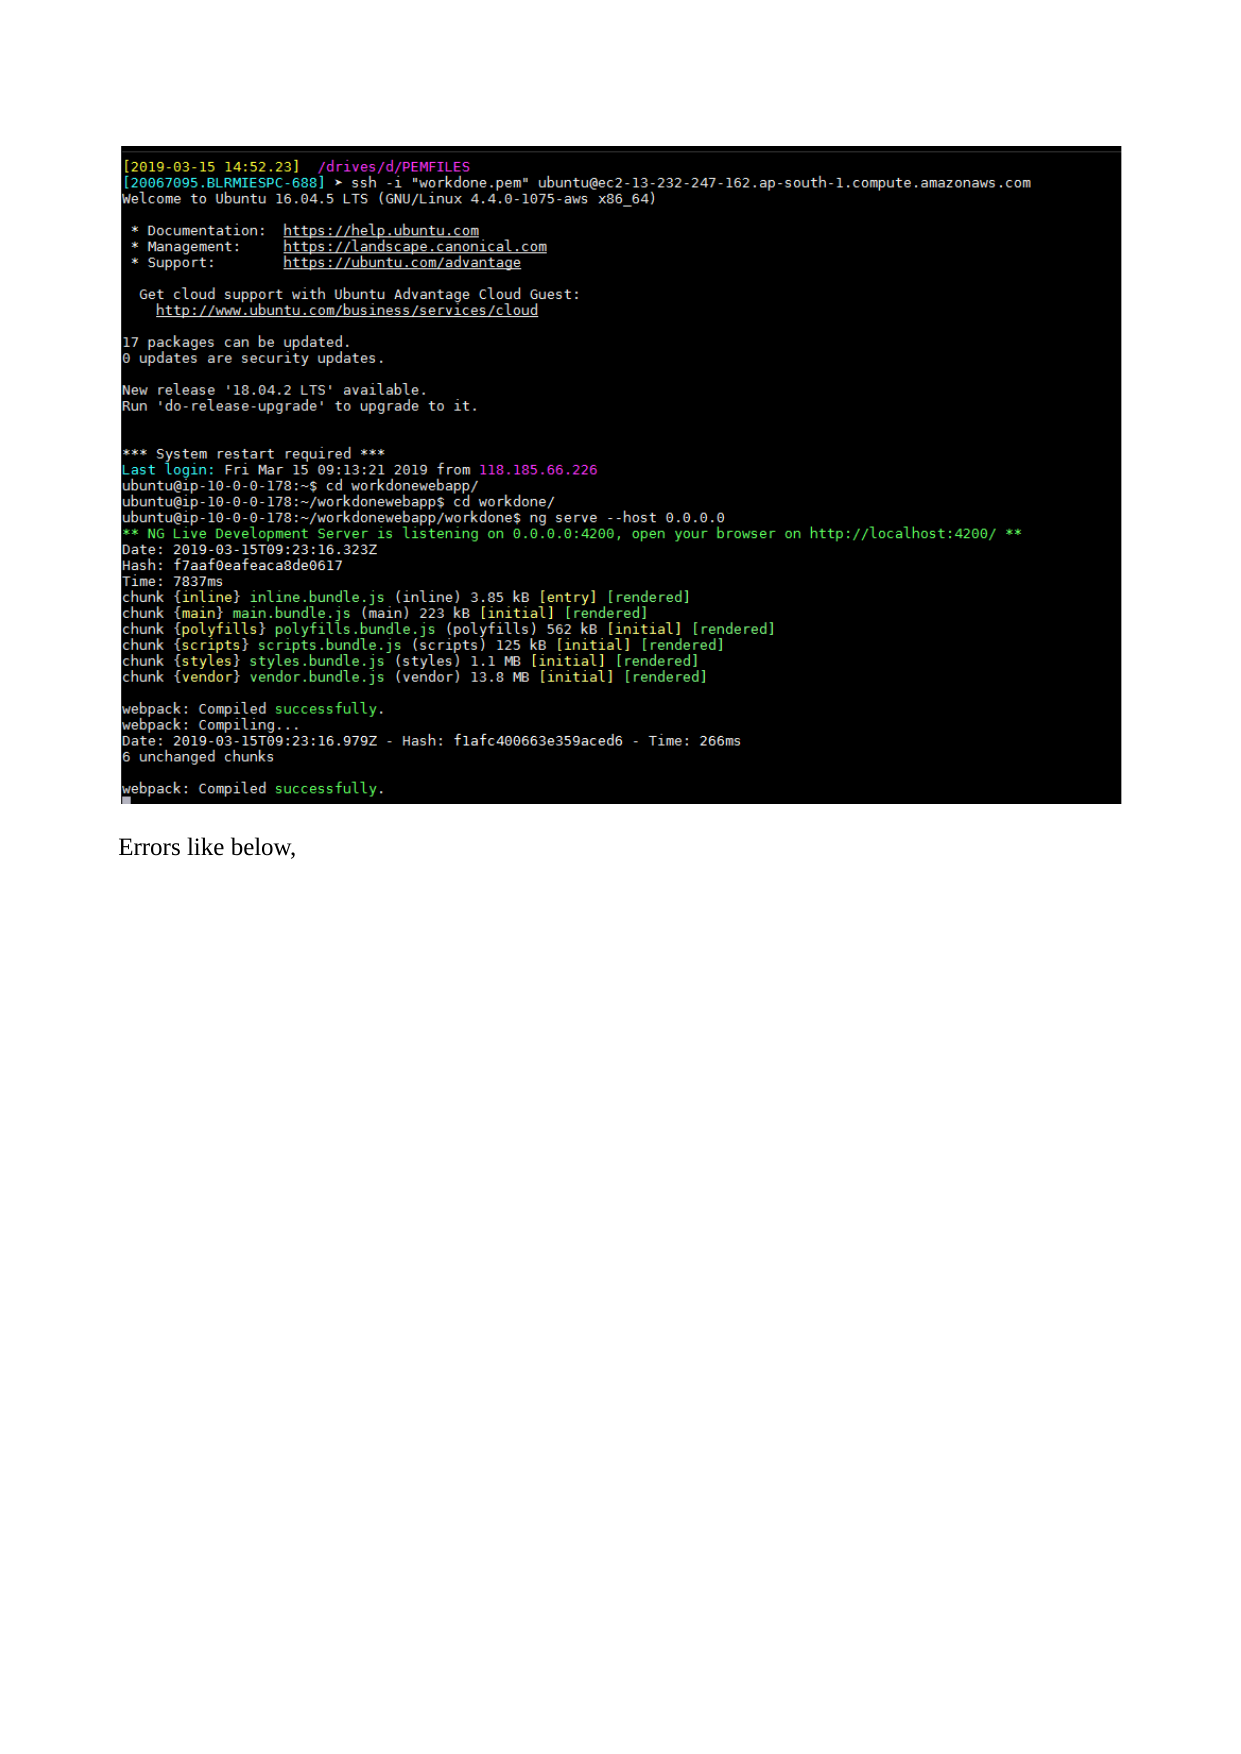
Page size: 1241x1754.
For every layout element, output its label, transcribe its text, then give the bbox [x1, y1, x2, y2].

picture [118, 146, 1122, 804]
text Errors like below, [118, 832, 1122, 861]
